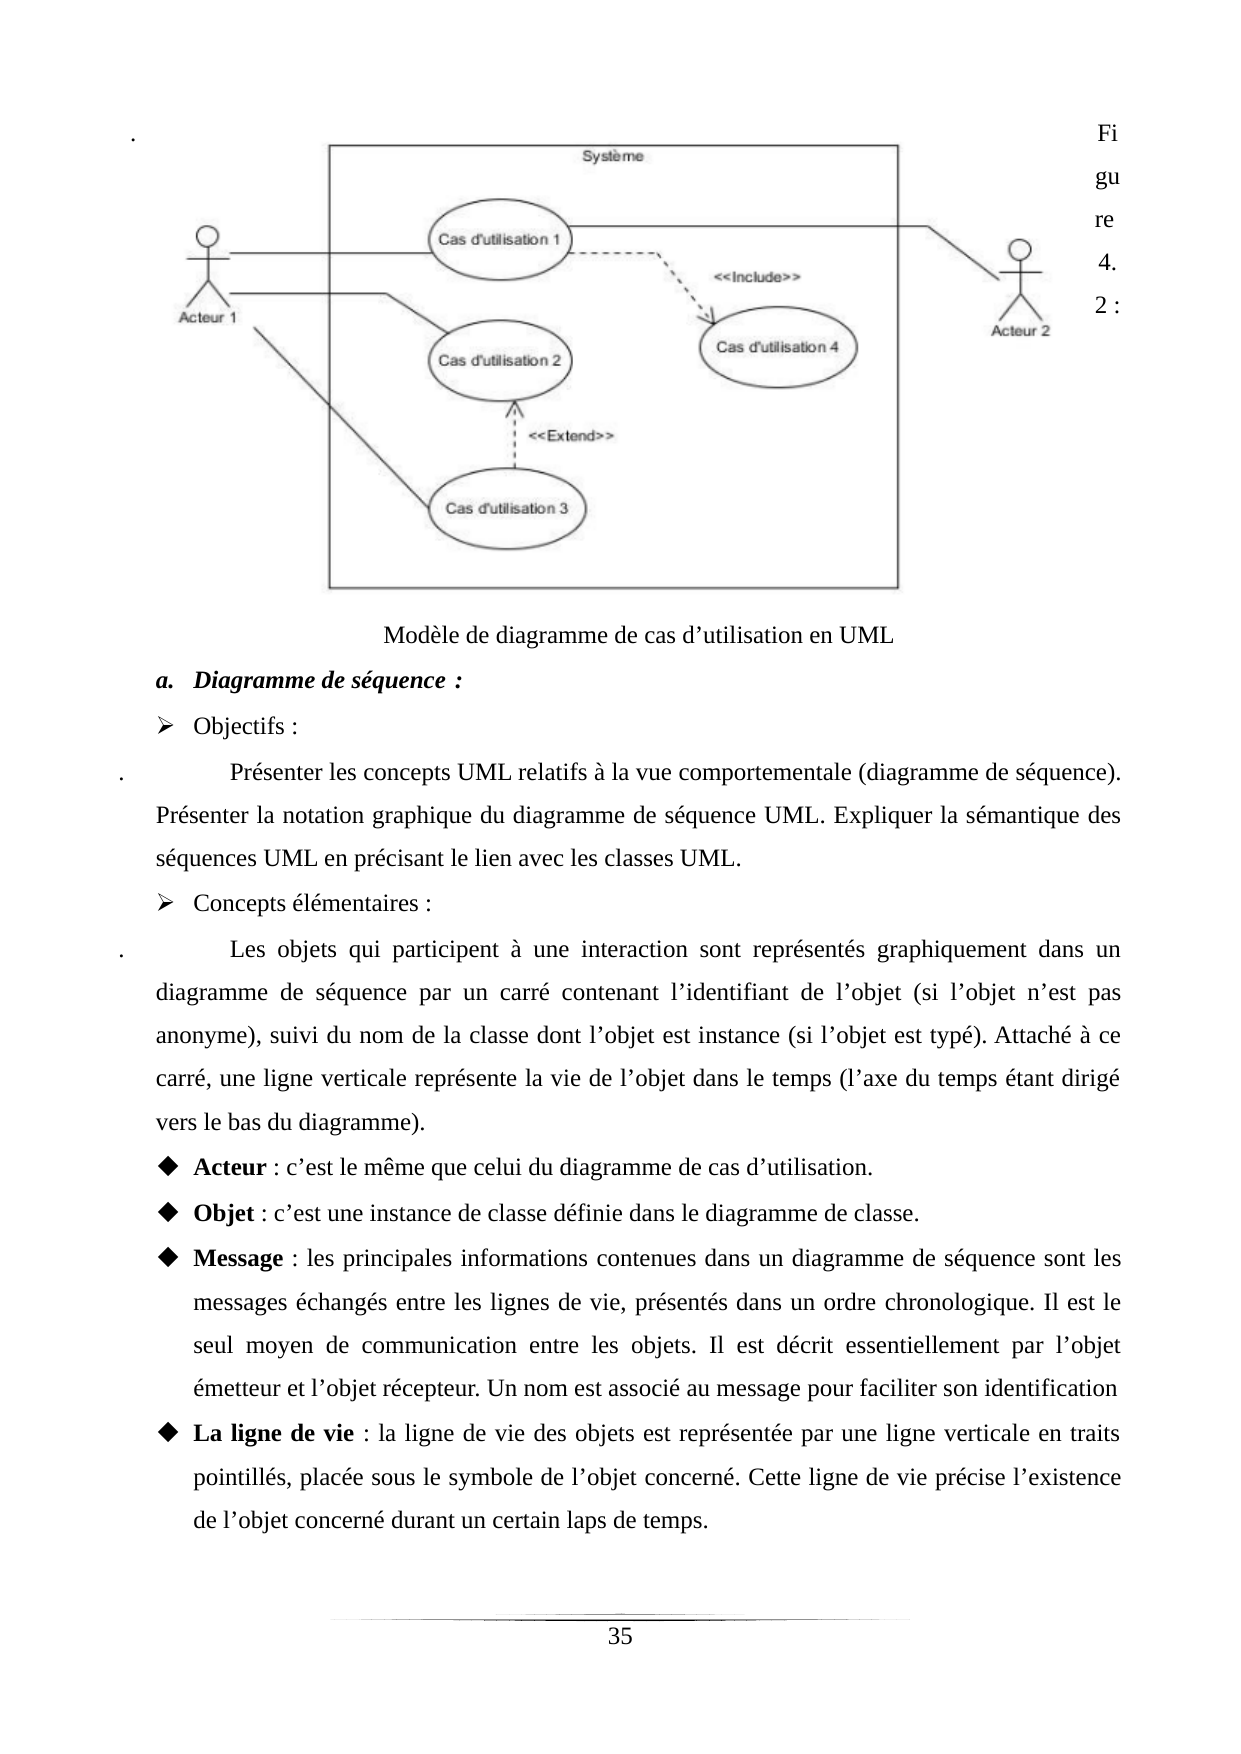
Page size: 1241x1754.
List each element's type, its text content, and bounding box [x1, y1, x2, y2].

subtitle Figure 4.2 : Modèle de diagramme de cas d’utilisation en UML [118, 118, 1122, 648]
picture [147, 118, 1093, 620]
list Diagramme de séquence : [156, 665, 1122, 694]
list Objet : c’est une instance de classe définie dans le diagramme de classe. [156, 1198, 1122, 1227]
picture [171, 1613, 1069, 1622]
list La ligne de vie : la ligne de vie des objets est représentée par une ligne verticale en traits pointillés, placée sous le symbole de l’objet concerné. Cette ligne de vie précise l’existence de l’objet concerné durant un certain laps de temps. [156, 1418, 1122, 1533]
subtitle Présenter les concepts UML relatifs à la vue comportementale (diagramme de séquence). Présenter la notation graphique du diagramme de séquence UML. Expliquer la sémantique des séquences UML en précisant le lien avec les classes UML. [118, 757, 1122, 872]
subtitle Les objets qui participent à une interaction sont représentés graphiquement dans un diagramme de séquence par un carré contenant l’identifiant de l’objet (si l’objet n’est pas anonyme), suivi du nom de la classe dont l’objet est instance (si l’objet est typé). Attaché à ce carré, une ligne verticale représente la vie de l’objet dans le temps (l’axe du temps étant dirigé vers le bas du diagramme). [118, 934, 1122, 1135]
list Message : les principales informations contenues dans un diagramme de séquence sont les messages échangés entre les lignes de vie, présentés dans un ordre chronologique. Il est le seul moyen de communication entre les objets. Il est décrit essentiellement par l’objet émetteur et l’objet récepteur. Un nom est associé au message pour faciliter son identification [156, 1243, 1122, 1402]
list Acteur : c’est le même que celui du diagramme de cas d’utilisation. [156, 1152, 1122, 1181]
list Objectifs : [156, 711, 1122, 740]
list Concepts élémentaires : [156, 888, 1122, 917]
